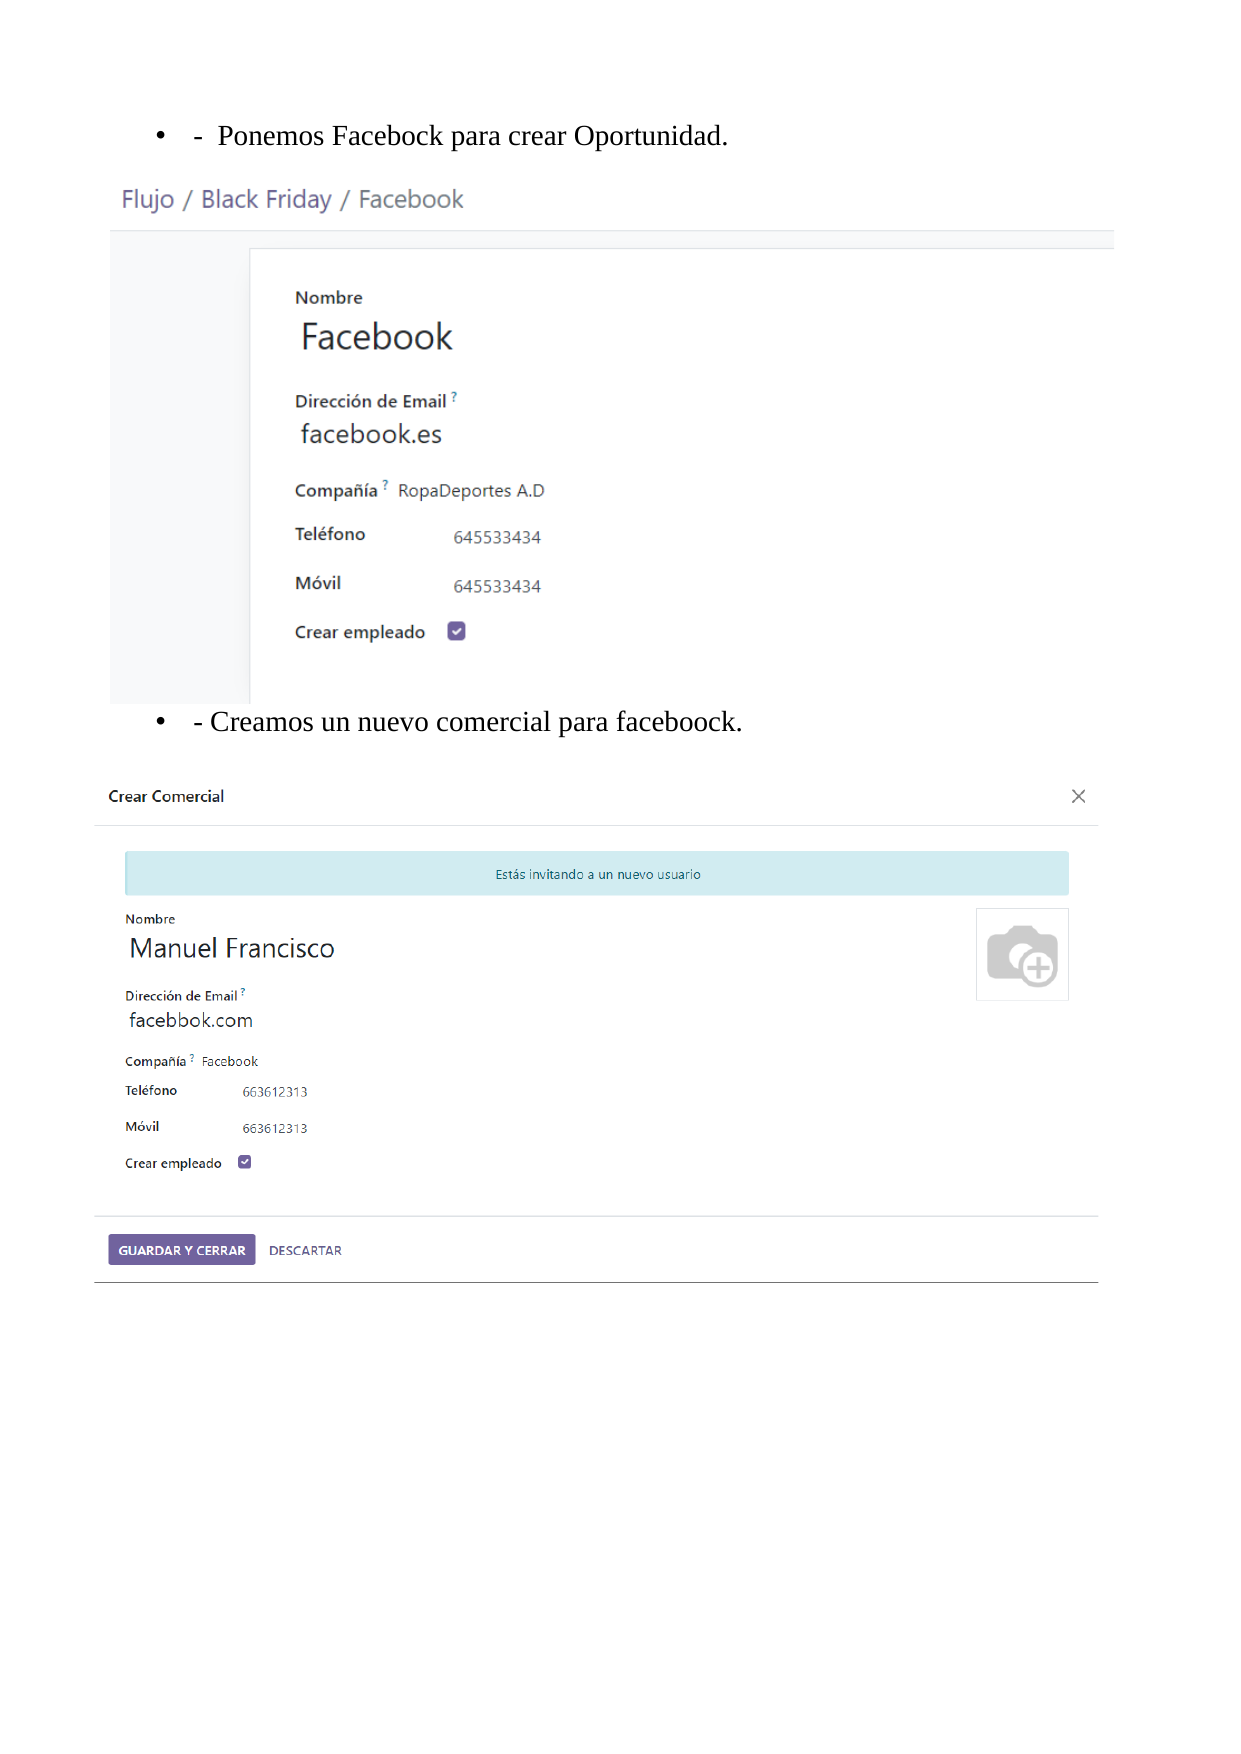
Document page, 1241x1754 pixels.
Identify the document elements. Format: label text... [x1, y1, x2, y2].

picture [110, 170, 1115, 704]
list - Creamos un nuevo comercial para faceboock. [156, 152, 1122, 737]
picture [94, 767, 1099, 1283]
list - Ponemos Facebock para crear Oportunidad. [156, 118, 1122, 152]
